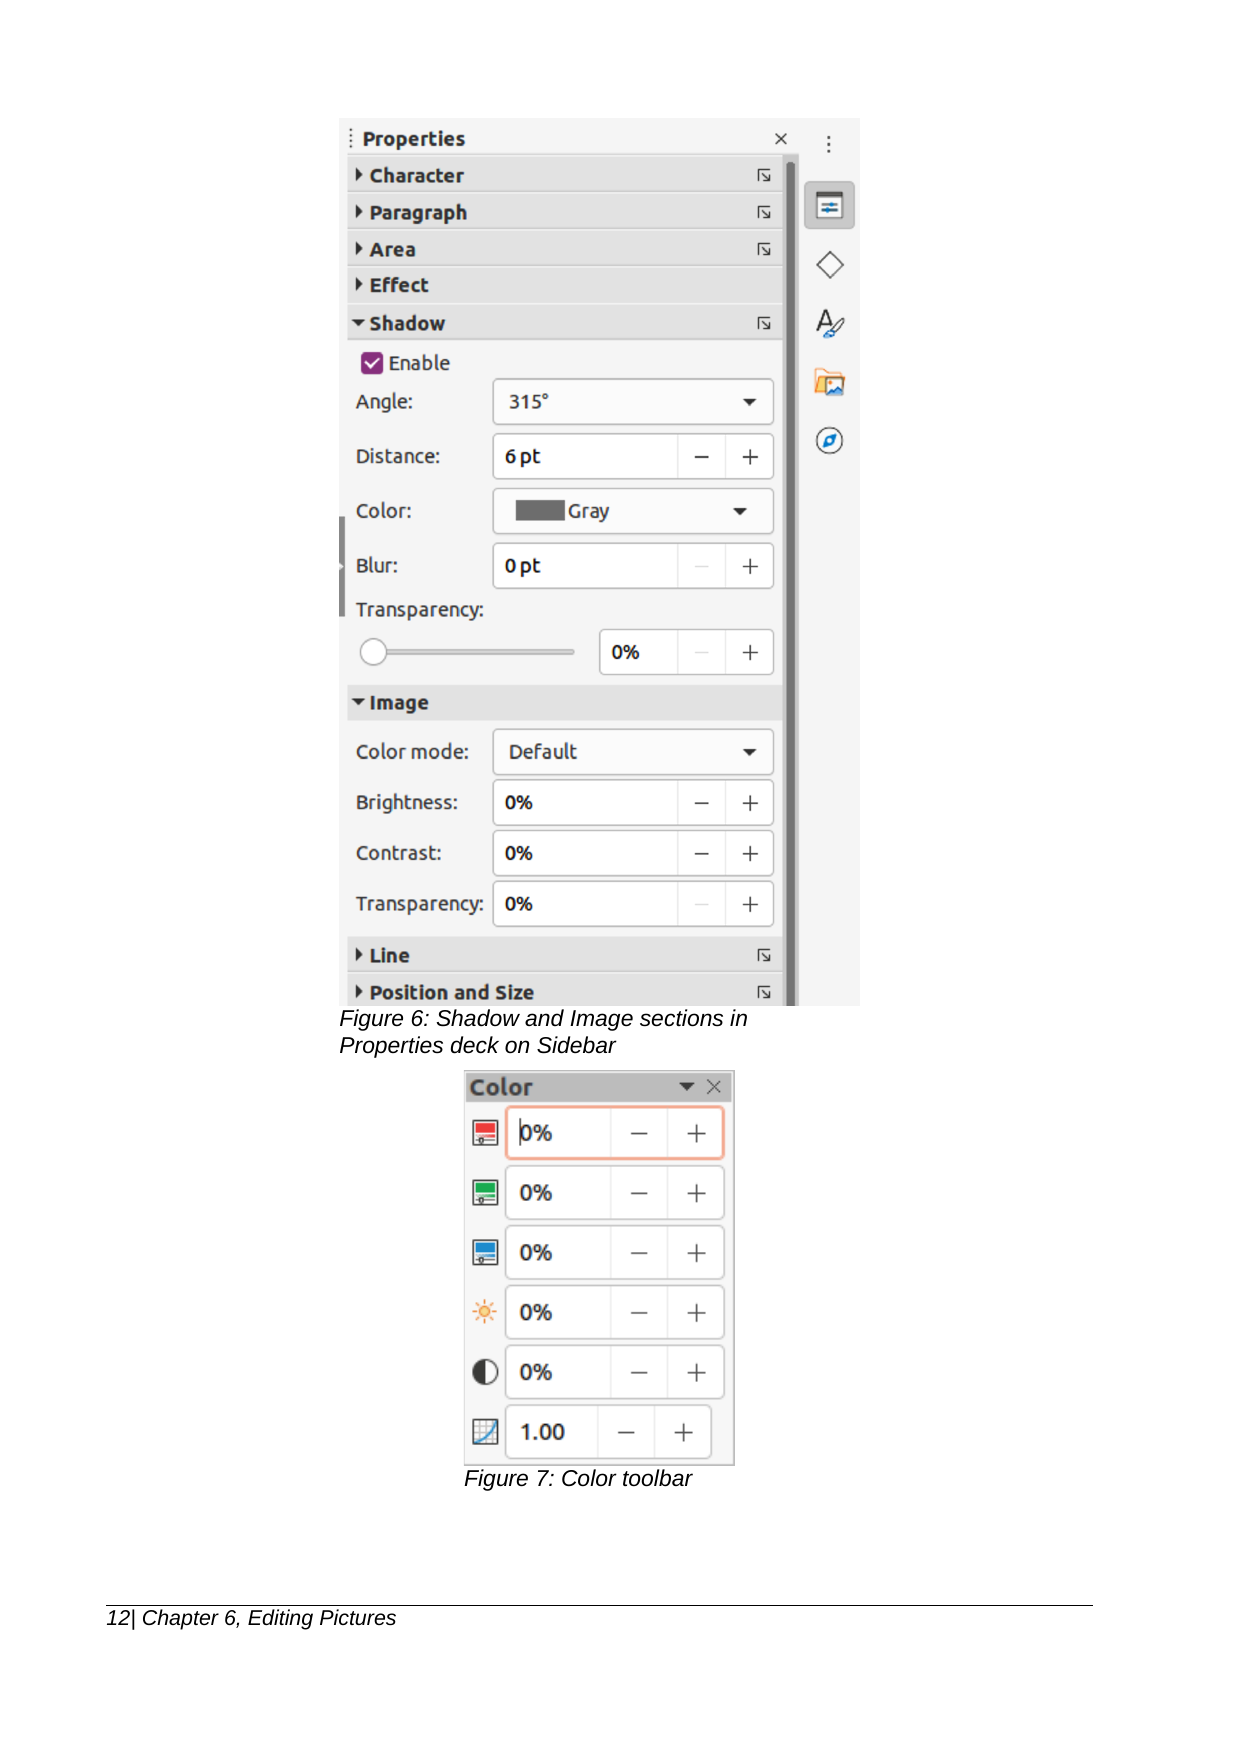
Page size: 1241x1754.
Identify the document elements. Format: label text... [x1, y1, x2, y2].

text Figure 6: Shadow and Image sections in Properties deck on Sidebar [339, 1006, 860, 1058]
picture [339, 118, 860, 1006]
text Figure 7: Color toolbar [464, 1466, 735, 1492]
picture [463, 1070, 735, 1466]
